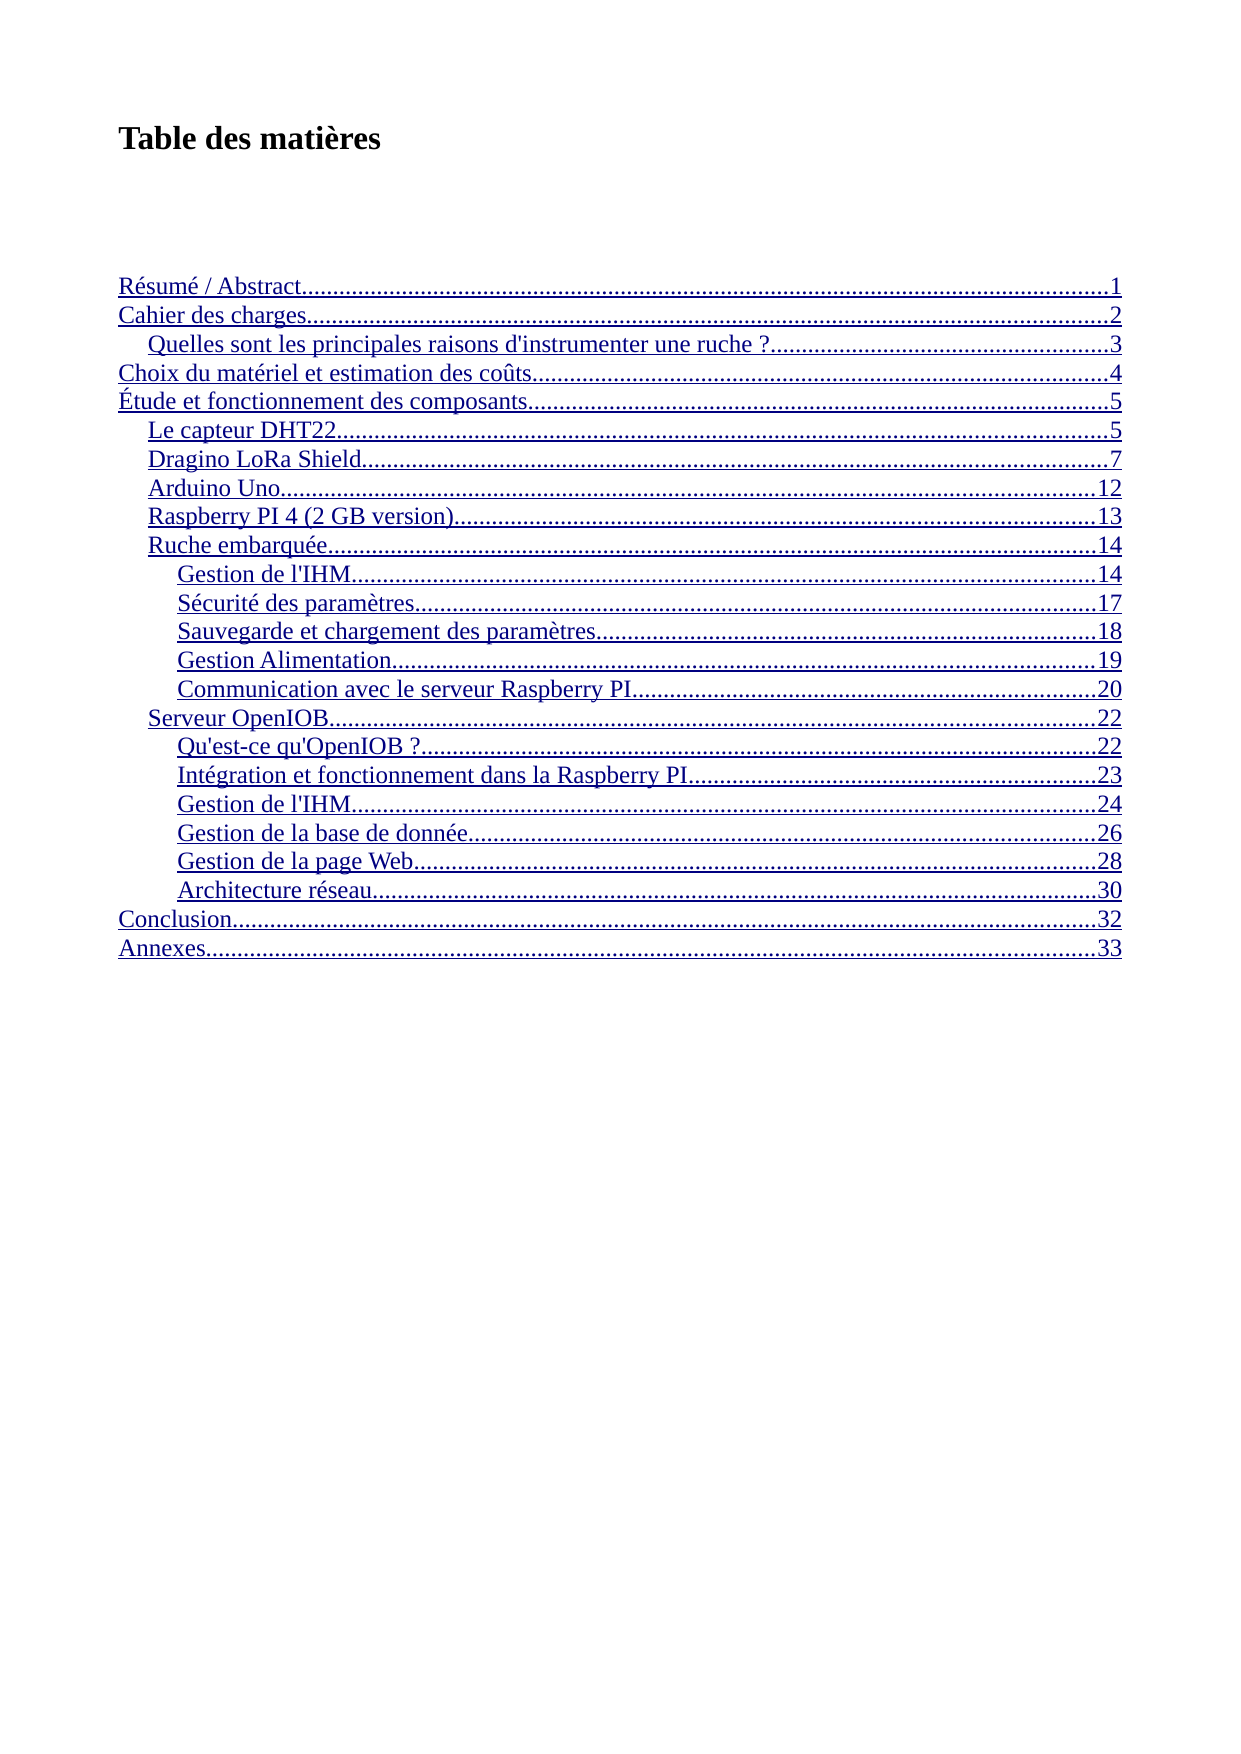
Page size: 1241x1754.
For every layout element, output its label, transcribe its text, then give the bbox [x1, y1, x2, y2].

text Gestion de l'IHM 14 [177, 559, 1122, 584]
text Annexes 33 [118, 933, 1122, 958]
text Sécurité des paramètres 17 [177, 588, 1122, 613]
text Gestion de la base de donnée 26 [177, 818, 1122, 843]
text Résumé / Abstract 1 [118, 271, 1122, 296]
text Choix du matériel et estimation des coûts 4 [118, 358, 1122, 383]
text Table des matières [118, 118, 1122, 156]
text Raspberry PI 4 (2 GB version) 13 [148, 501, 1122, 526]
text Quelles sont les principales raisons d'instrumenter une ruche ? 3 [148, 329, 1122, 354]
text Le capteur DHT22 5 [148, 415, 1122, 440]
text Sauvegarde et chargement des paramètres 18 [177, 616, 1122, 641]
text Gestion Alimentation 19 [177, 645, 1122, 670]
text Arduino Uno 12 [148, 473, 1122, 498]
text Intégration et fonctionnement dans la Raspberry PI 23 [177, 760, 1122, 785]
text Serveur OpenIOB 22 [148, 703, 1122, 728]
text Ruche embarquée 14 [148, 530, 1122, 555]
text Gestion de l'IHM 24 [177, 789, 1122, 814]
text Architecture réseau 30 [177, 875, 1122, 900]
text Conclusion 32 [118, 904, 1122, 929]
text Communication avec le serveur Raspberry PI 20 [177, 674, 1122, 699]
text Cahier des charges 2 [118, 300, 1122, 325]
text Gestion de la page Web 28 [177, 846, 1122, 871]
text Dragino LoRa Shield 7 [148, 444, 1122, 469]
text Qu'est-ce qu'OpenIOB ? 22 [177, 731, 1122, 756]
text Étude et fonctionnement des composants 5 [118, 386, 1122, 411]
